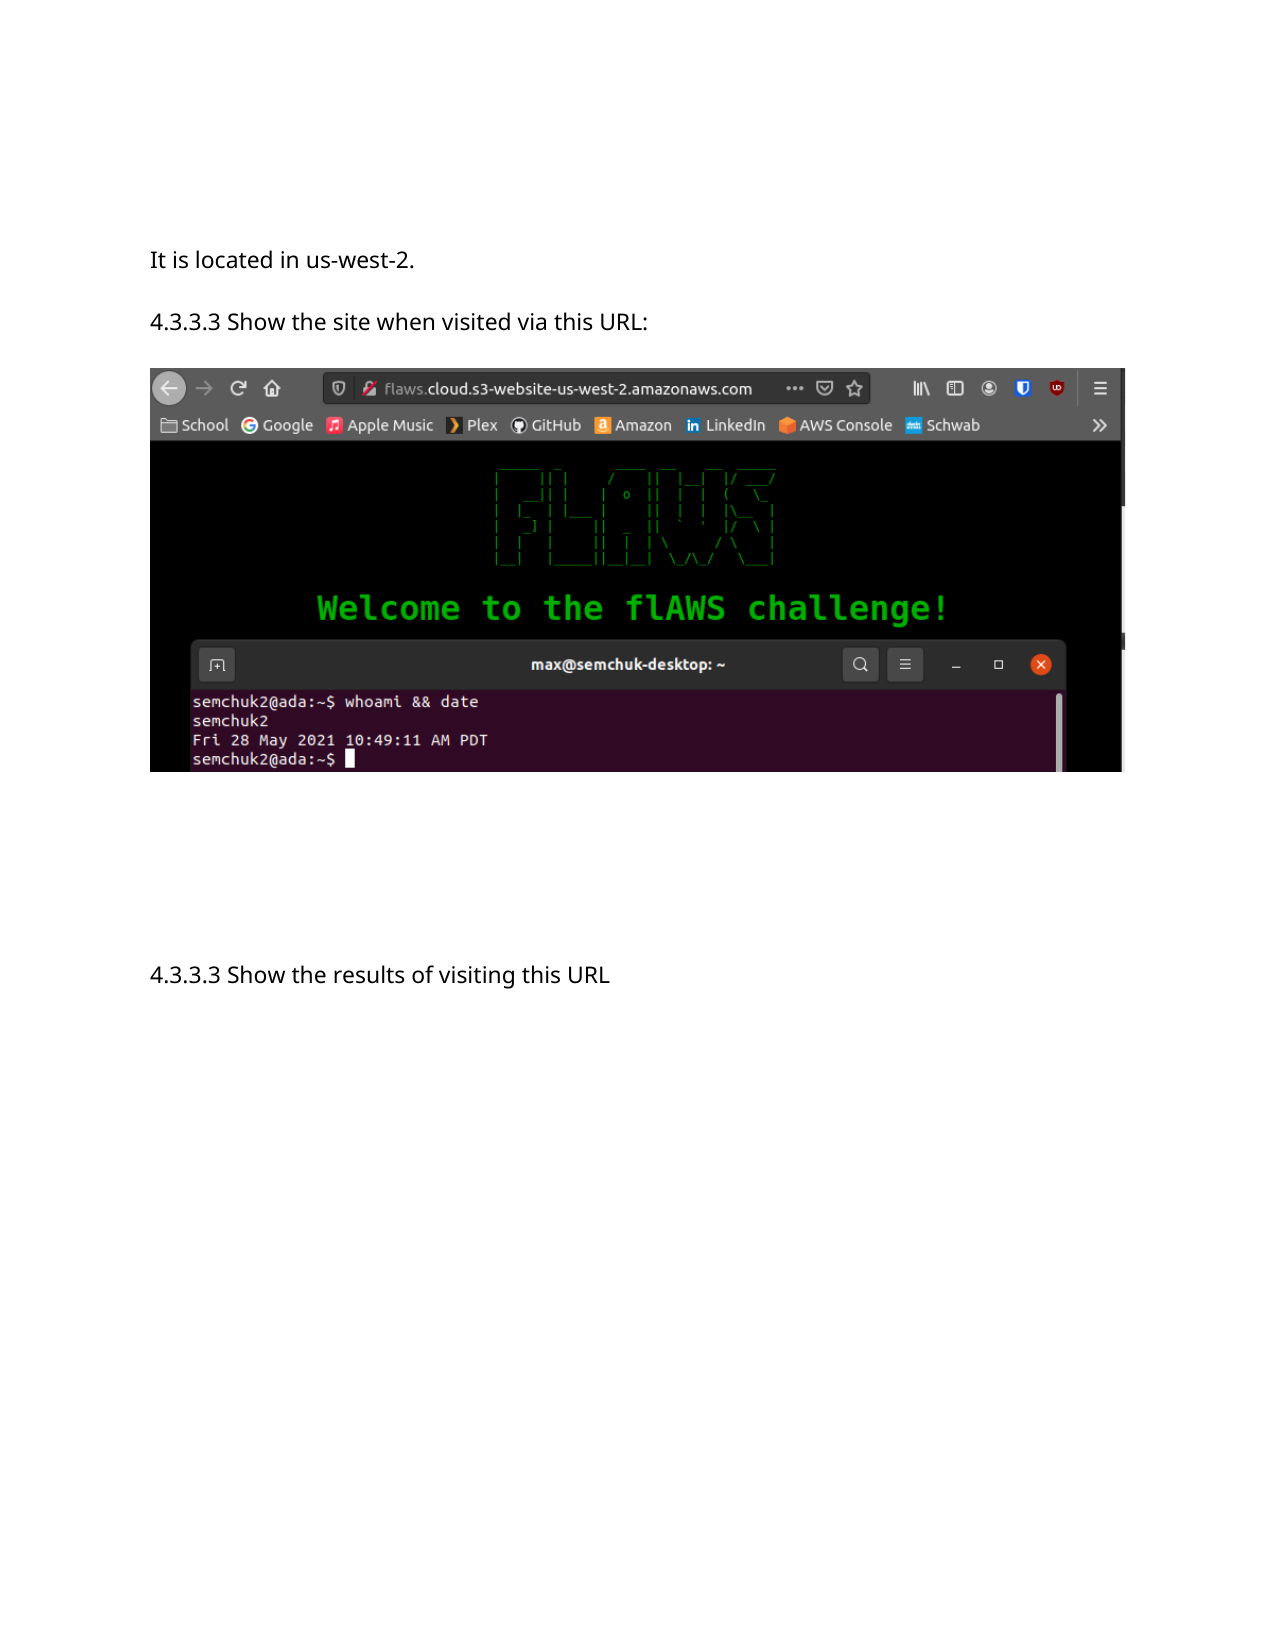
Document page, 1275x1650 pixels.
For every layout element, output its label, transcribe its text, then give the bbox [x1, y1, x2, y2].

text 4.3.3.3 Show the results of visiting this URL [150, 959, 1125, 990]
text It is located in us-west-2. [150, 244, 1125, 275]
text 4.3.3.3 Show the site when visited via this URL: [150, 306, 1125, 337]
picture [150, 368, 1125, 772]
